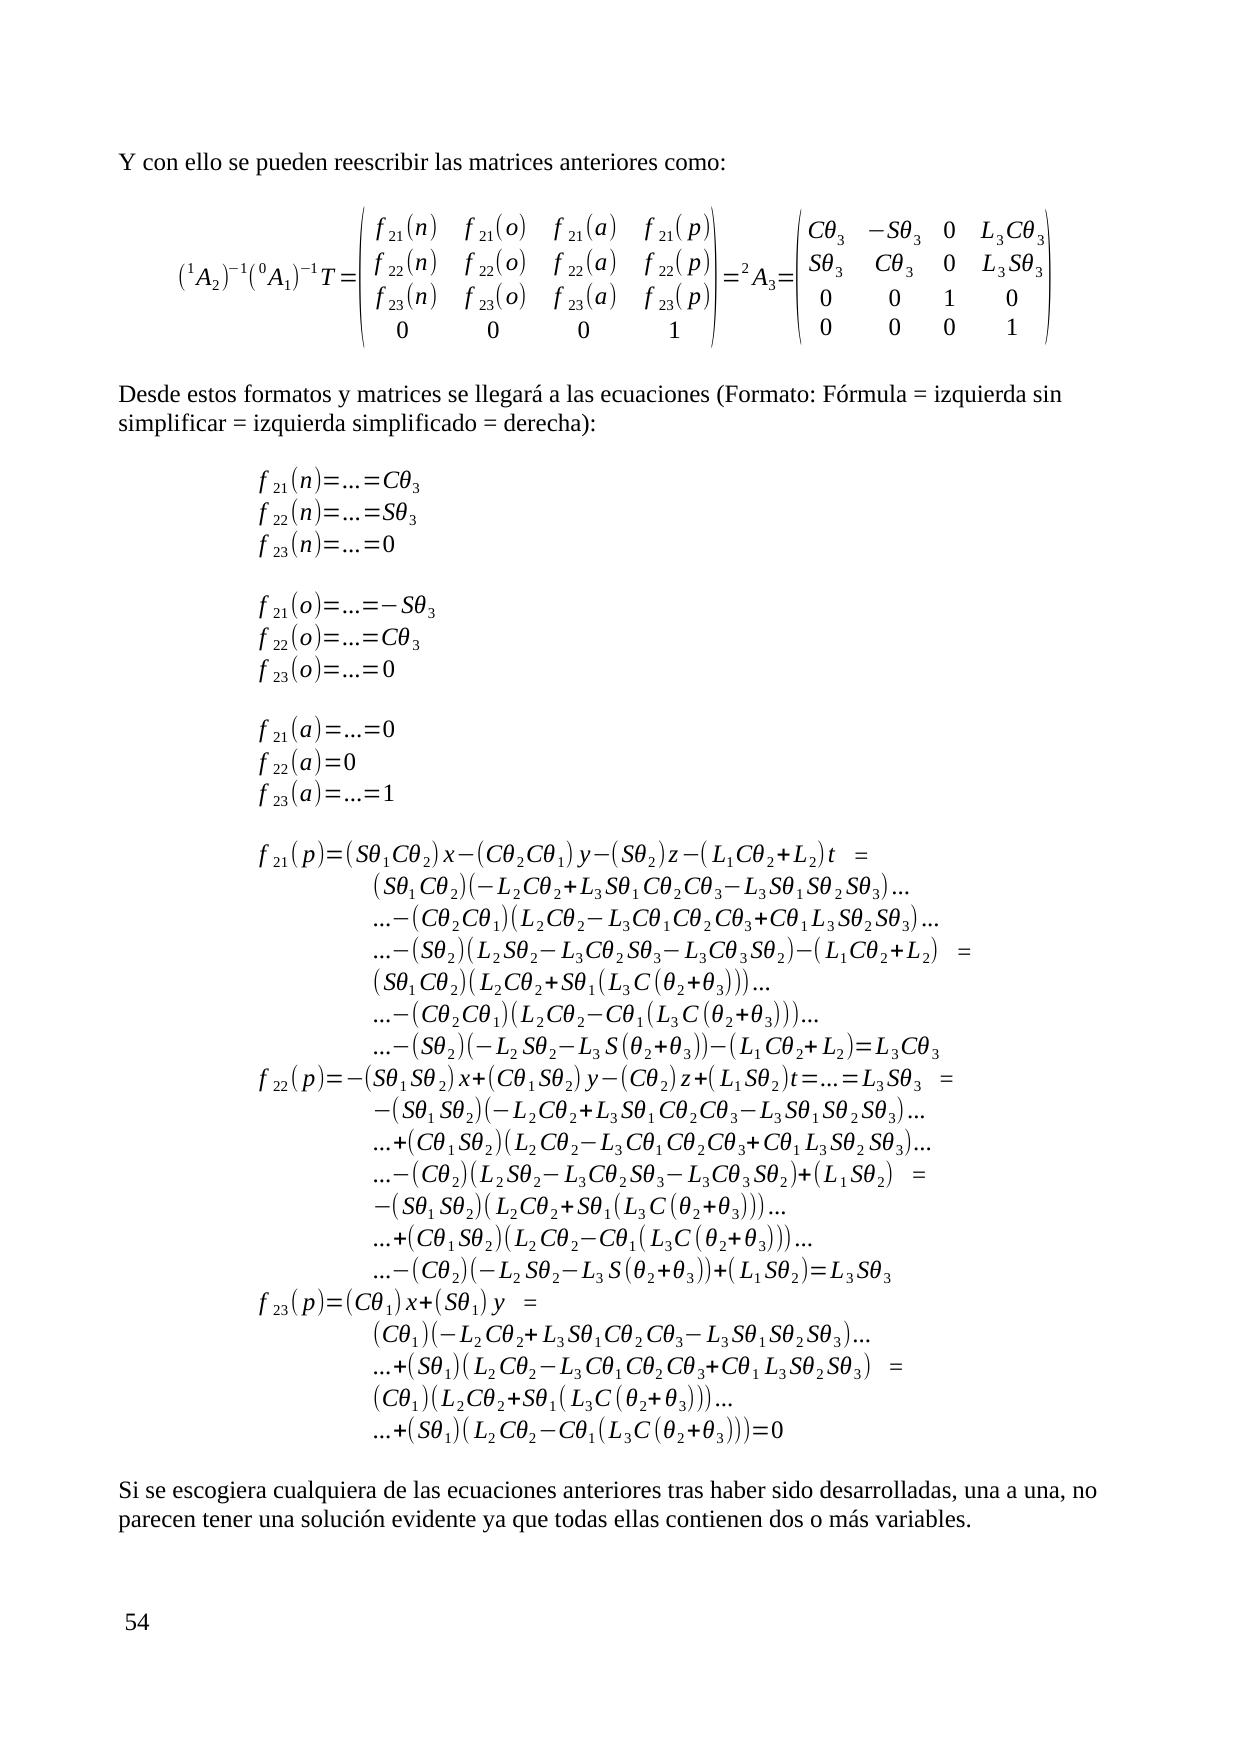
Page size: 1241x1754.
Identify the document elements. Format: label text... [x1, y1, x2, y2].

text Desde estos formatos y matrices se llegará a las ecuaciones (Formato: Fórmula = izquierda sin simplificar = izquierda simplificado = derecha): [118, 379, 1122, 436]
text = [354, 1351, 1122, 1383]
text = [236, 1287, 1122, 1319]
text = [354, 935, 1122, 967]
text = [236, 839, 1122, 871]
text Si se escogiera cualquiera de las ecuaciones anteriores tras haber sido desarrolladas, una a una, no parecen tener una solución evidente ya que todas ellas contienen dos o más variables. [118, 1476, 1122, 1533]
text = [354, 1159, 1122, 1191]
text Y con ello se pueden reescribir las matrices anteriores como: [118, 147, 1122, 176]
text = [236, 1063, 1122, 1095]
